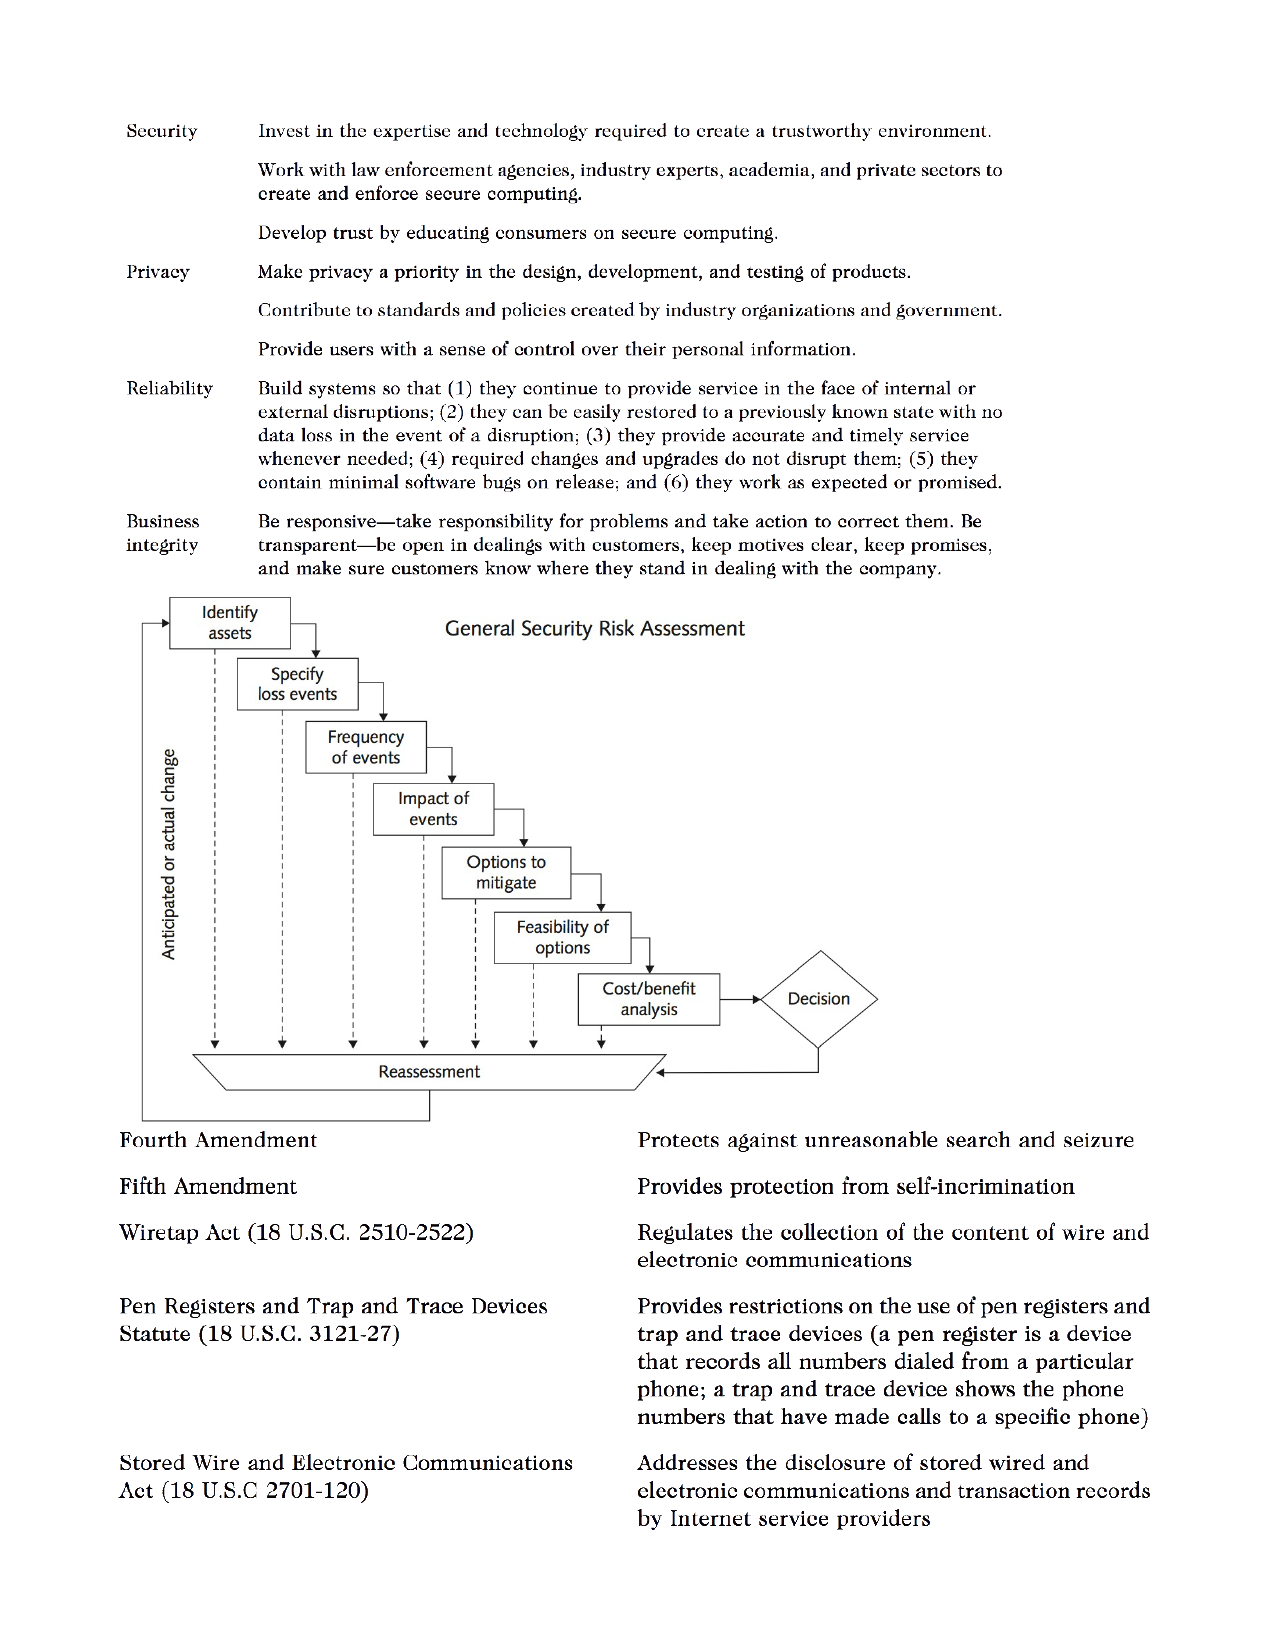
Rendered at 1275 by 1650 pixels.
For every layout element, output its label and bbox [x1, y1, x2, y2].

picture [118, 114, 1157, 1539]
